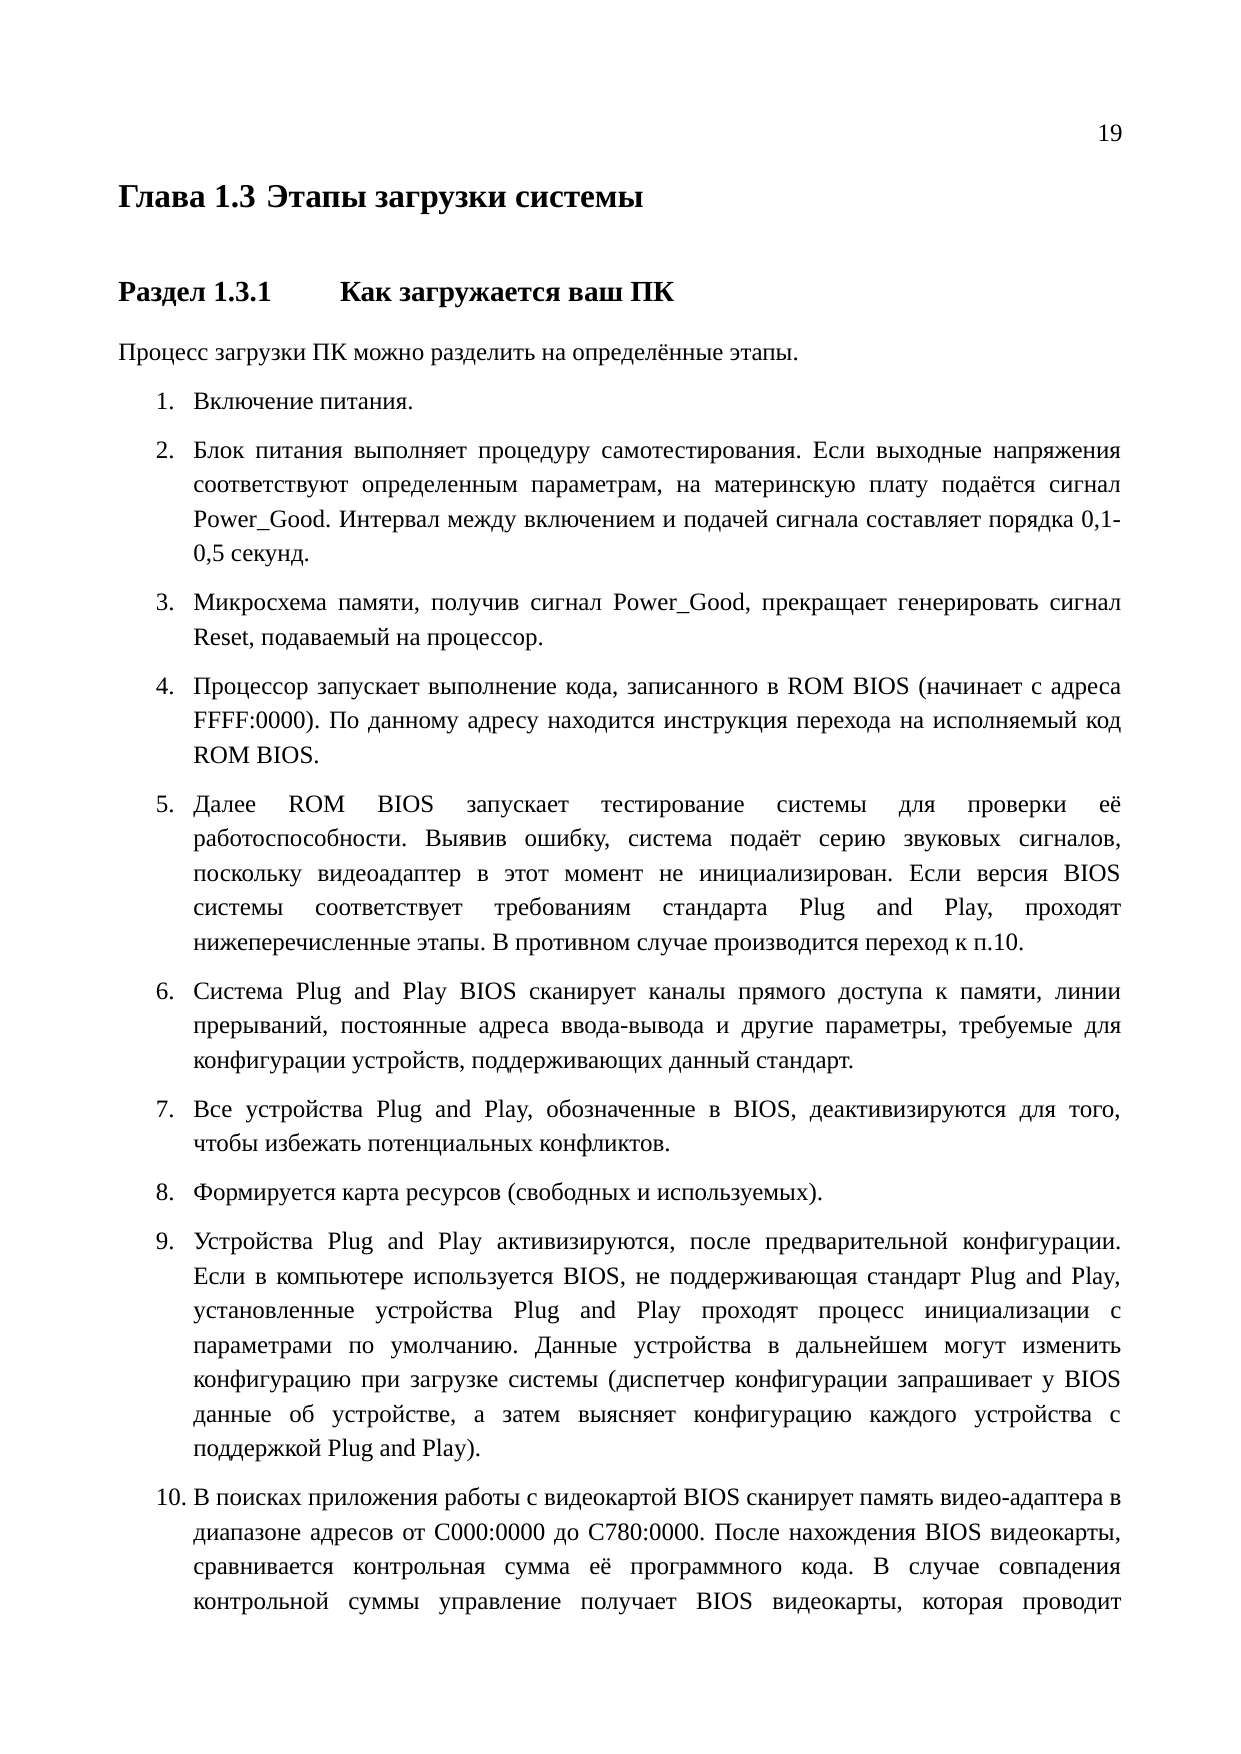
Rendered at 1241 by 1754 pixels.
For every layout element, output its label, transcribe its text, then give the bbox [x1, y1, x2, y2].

text Процесс загрузки ПК можно разделить на определённые этапы. [118, 337, 1122, 365]
list Микросхема памяти, получив сигнал Power_Good, прекращает генерировать сигнал Reset, подаваемый на процессор. [156, 587, 1122, 651]
list Все устройства Plug and Play, обозначенные в BIOS, деактивизируются для того, чтобы избежать потенциальных конфликтов. [156, 1094, 1122, 1157]
list Блок питания выполняет процедуру самотестирования. Если выходные напряжения соответствуют определенным параметрам, на материнскую плату подаётся сигнал Power_Good. Интервал между включением и подачей сигнала составляет порядка 0,1-0,5 секунд. [156, 435, 1122, 567]
list Процессор запускает выполнение кода, записанного в ROM BIOS (начинает с адреса FFFF:0000). По данному адресу находится инструкция перехода на исполняемый код ROM BIOS. [156, 671, 1122, 768]
subtitle Этапы загрузки системы [118, 176, 1122, 215]
subtitle Как загружается ваш ПК [118, 274, 1122, 307]
list Устройства Plug and Play активизируются, после предварительной конфигурации. Если в компьютере используется BIOS, не поддерживающая стандарт Plug and Play, установленные устройства Plug and Play проходят процесс инициализации с параметрами по умолчанию. Данные устройства в дальнейшем могут изменить конфигурацию при загрузке системы (диспетчер конфигурации запрашивает у BIOS данные об устройстве, а затем выясняет конфигурацию каждого устройства с поддержкой Plug and Play). [156, 1226, 1122, 1462]
list Система Plug and Play BIOS сканирует каналы прямого доступа к памяти, линии прерываний, постоянные адреса ввода-вывода и другие параметры, требуемые для конфигурации устройств, поддерживающих данный стандарт. [156, 976, 1122, 1073]
list Включение питания. [156, 386, 1122, 414]
list В поисках приложения работы с видеокартой BIOS сканирует память видео-адаптера в диапазоне адресов от C000:0000 до С780:0000. После нахождения BIOS видеокарты, сравнивается контрольная сумма её программного кода. В случае совпадения контрольной суммы управление получает BIOS видеокарты, которая проводит [156, 1482, 1122, 1614]
list Формируется карта ресурсов (свободных и используемых). [156, 1177, 1122, 1206]
list Далее ROM BIOS запускает тестирование системы для проверки её работоспособности. Выявив ошибку, система подаёт серию звуковых сигналов, поскольку видеоадаптер в этот момент не инициализирован. Если версия BIOS системы соответствует требованиям стандарта Plug and Play, проходят нижеперечисленные этапы. В противном случае производится переход к п.10. [156, 789, 1122, 956]
